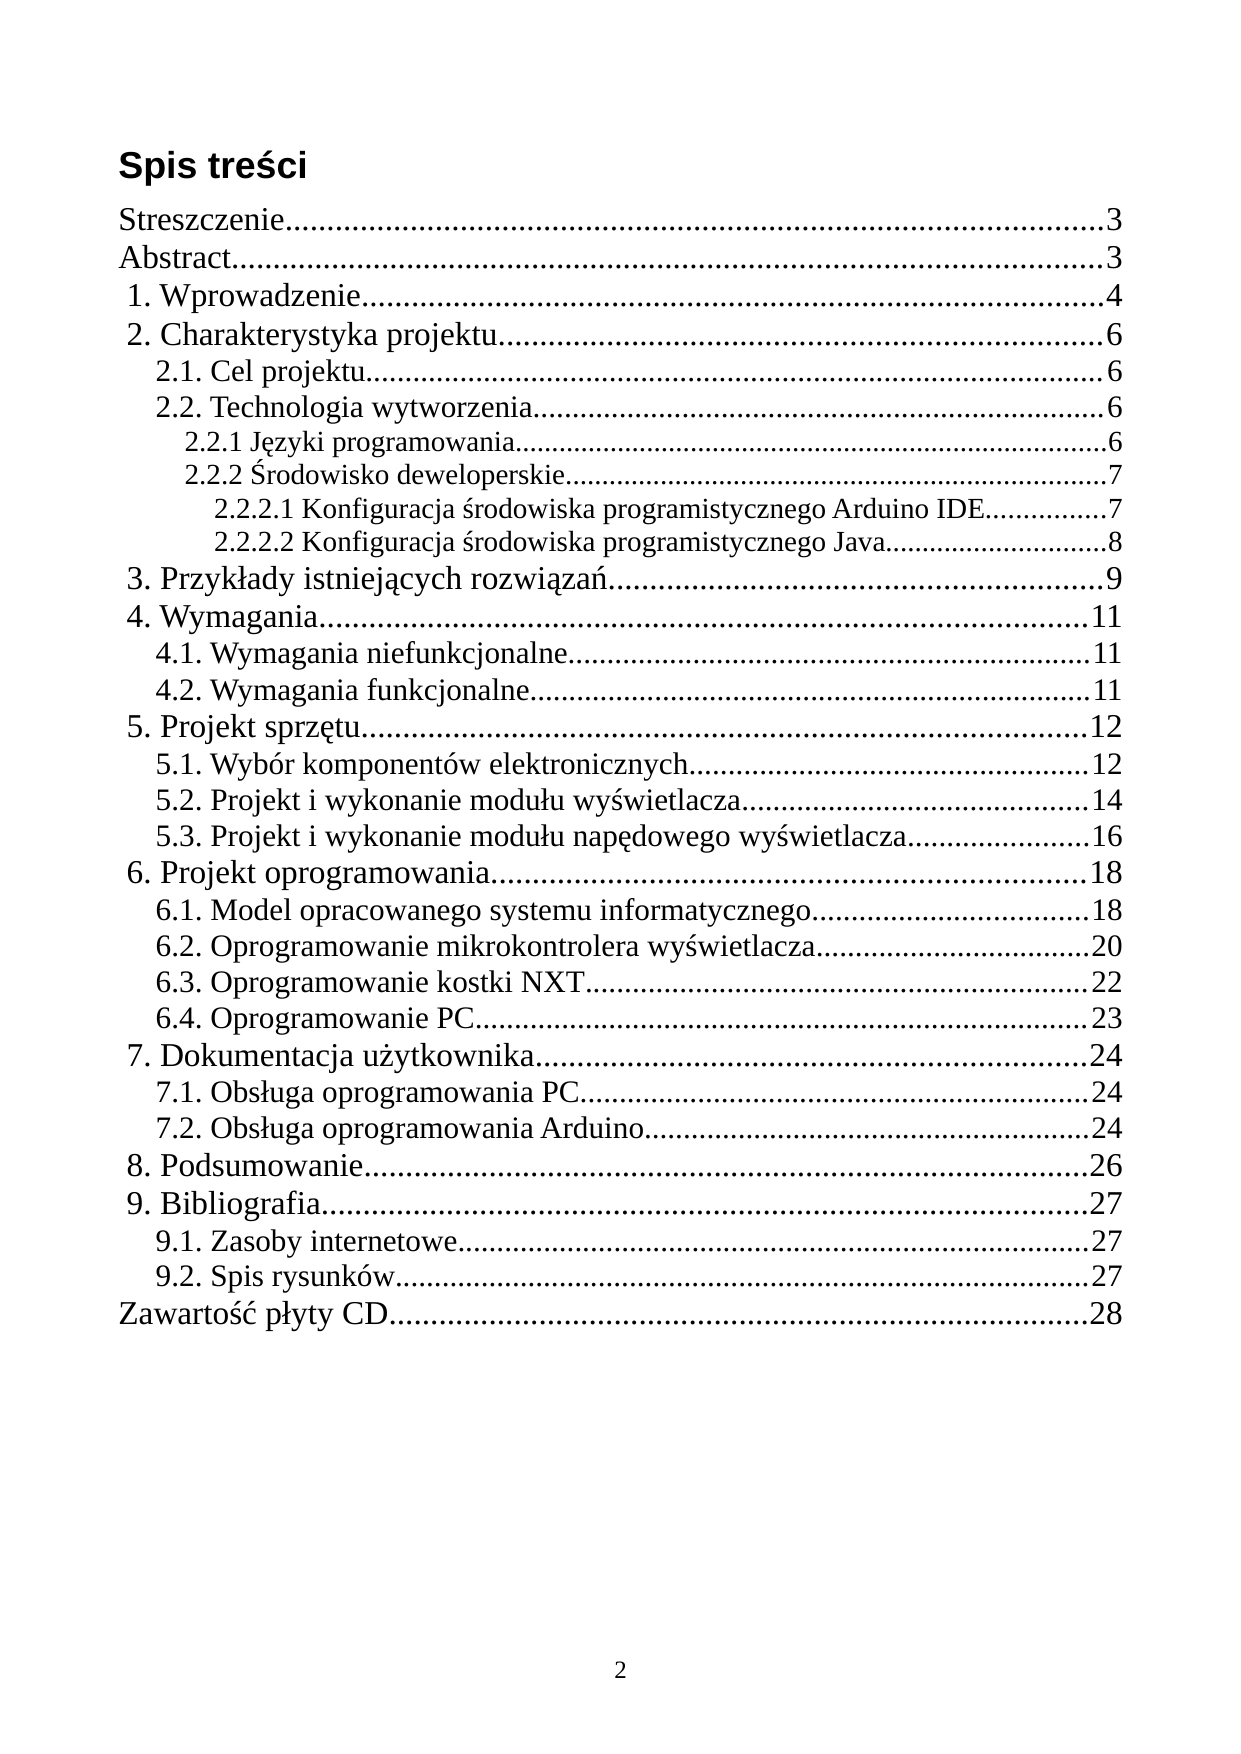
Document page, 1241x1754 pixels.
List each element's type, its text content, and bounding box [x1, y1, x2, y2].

text 2.2. Technologia wytworzenia 6 [148, 388, 1122, 424]
text 2.2.2.1 Konfiguracja środowiska programistycznego Arduino IDE. 7 [207, 491, 1122, 524]
text 2.2.2 Środowisko deweloperskie 7 [177, 457, 1122, 491]
text 2. Charakterystyka projektu 6 [118, 314, 1122, 352]
subtitle Spis treści [118, 143, 1122, 186]
text 9.1. Zasoby internetowe 27 [148, 1222, 1122, 1258]
text Streszczenie 3 [118, 199, 1122, 237]
text 7.2. Obsługa oprogramowania Arduino. 24 [148, 1109, 1122, 1145]
text 2.2.1 Języki programowania 6 [177, 424, 1122, 457]
text 2.2.2.2 Konfiguracja środowiska programistycznego Java. 8 [207, 524, 1122, 558]
text 3. Przykłady istniejących rozwiązań 9 [118, 558, 1122, 596]
text 6. Projekt oprogramowania 18 [118, 853, 1122, 891]
text 6.4. Oprogramowanie PC 23 [148, 999, 1122, 1035]
text 4.1. Wymagania niefunkcjonalne 11 [148, 635, 1122, 671]
text 6.3. Oprogramowanie kostki NXT 22 [148, 963, 1122, 999]
text 7.1. Obsługa oprogramowania PC. 24 [148, 1073, 1122, 1109]
text 9.2. Spis rysunków 27 [148, 1258, 1122, 1294]
text 5.2. Projekt i wykonanie modułu wyświetlacza 14 [148, 781, 1122, 817]
text 4. Wymagania 11 [118, 596, 1122, 635]
text 9. Bibliografia 27 [118, 1183, 1122, 1222]
text 1. Wprowadzenie 4 [118, 275, 1122, 314]
text 6.2. Oprogramowanie mikrokontrolera wyświetlacza 20 [148, 927, 1122, 963]
text 6.1. Model opracowanego systemu informatycznego 18 [148, 891, 1122, 927]
text 5.3. Projekt i wykonanie modułu napędowego wyświetlacza 16 [148, 817, 1122, 853]
text 5. Projekt sprzętu 12 [118, 707, 1122, 745]
text 7. Dokumentacja użytkownika 24 [118, 1035, 1122, 1073]
text 8. Podsumowanie 26 [118, 1145, 1122, 1183]
text Zawartość płyty CD 28 [118, 1294, 1122, 1332]
text 4.2. Wymagania funkcjonalne 11 [148, 671, 1122, 707]
text 5.1. Wybór komponentów elektronicznych 12 [148, 745, 1122, 781]
text 2.1. Cel projektu 6 [148, 352, 1122, 388]
text Abstract 3 [118, 237, 1122, 275]
